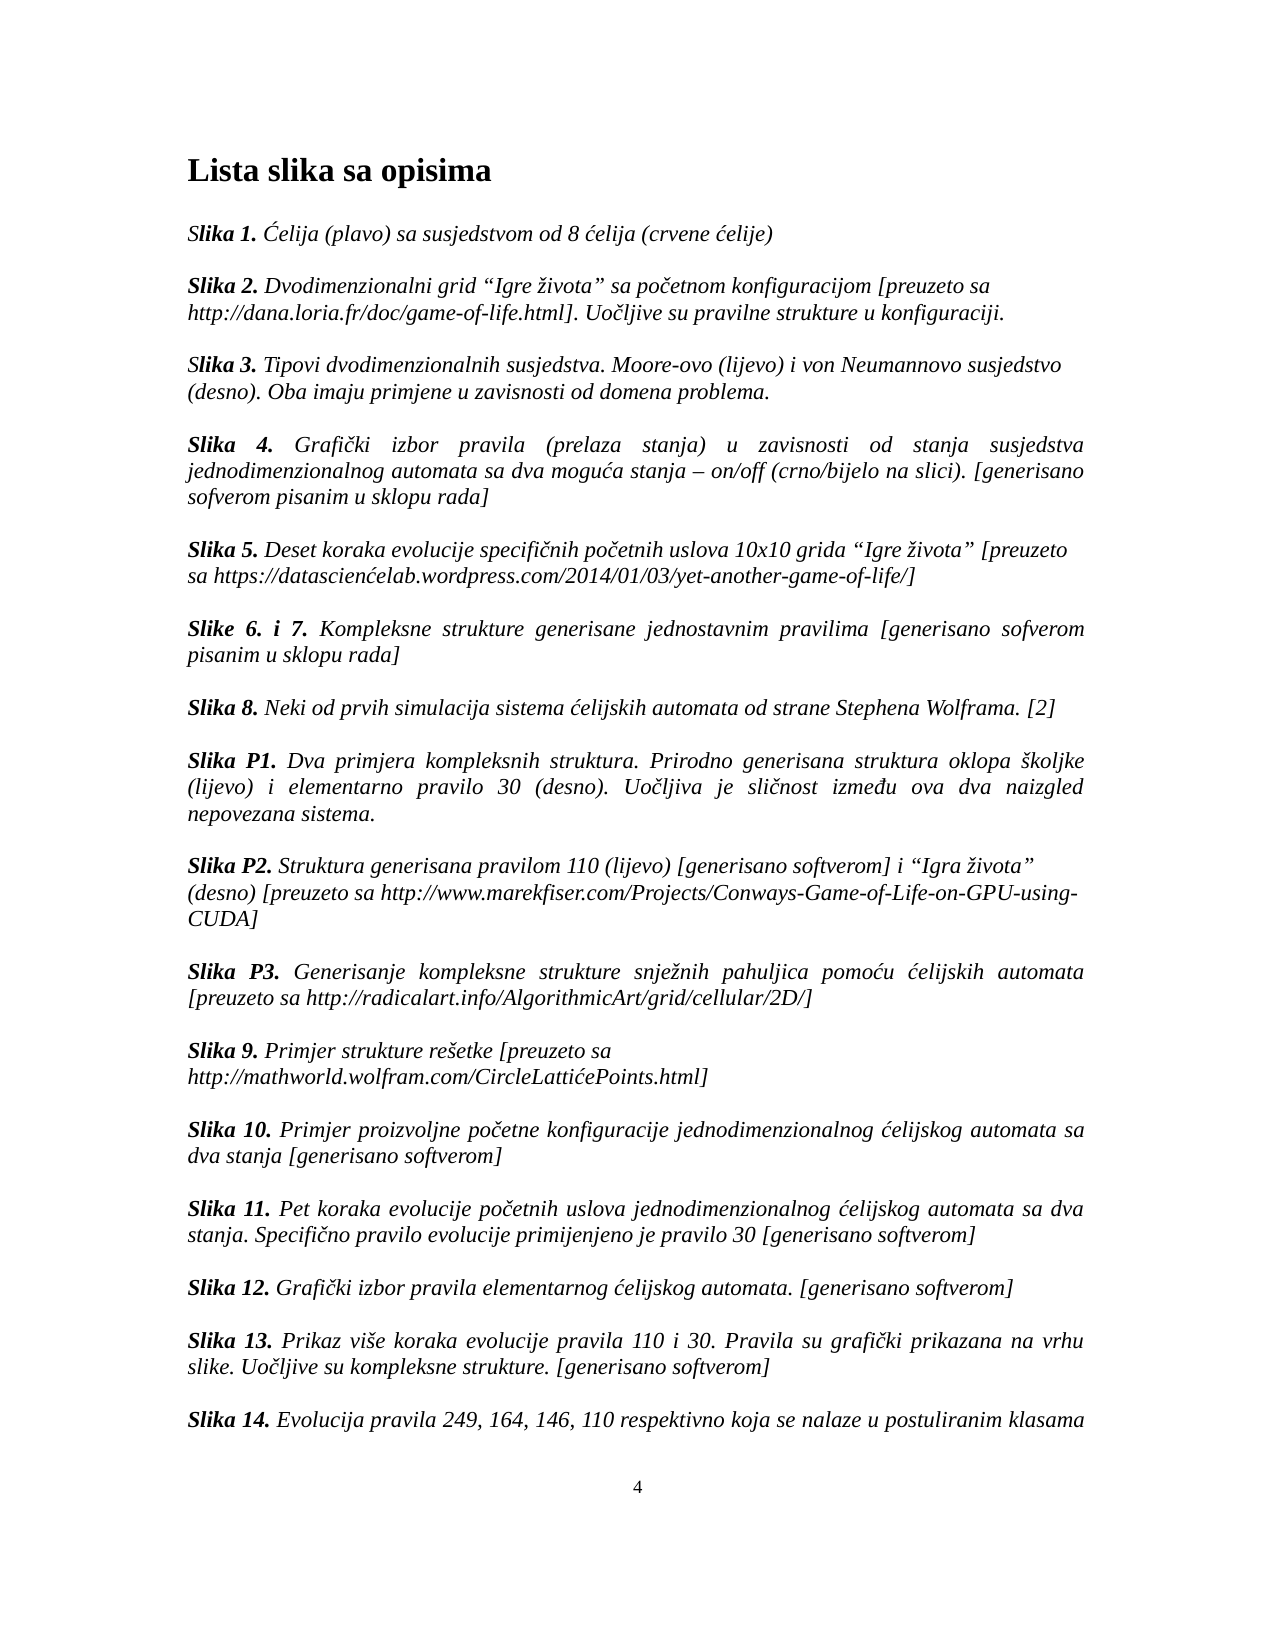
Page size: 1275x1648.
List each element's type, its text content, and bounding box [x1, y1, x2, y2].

text Slika 10. Primjer proizvoljne početne konfiguracije jednodimenzionalnog ćelijskog automata sa dva stanja [generisano softverom] [187, 1116, 1088, 1168]
subtitle Lista slika sa opisima [187, 150, 1088, 188]
text Slika 5. Deset koraka evolucije specifičnih početnih uslova 10x10 grida “Igre života” [preuzeto sa https://datascienćelab.wordpress.com/2014/01/03/yet-another-game-of-life/] [187, 536, 1088, 589]
text Slika 8. Neki od prvih simulacija sistema ćelijskih automata od strane Stephena Wolframa. [2] [187, 694, 1088, 721]
text Slike 6. i 7. Kompleksne strukture generisane jednostavnim pravilima [generisano sofverom pisanim u sklopu rada] [187, 615, 1088, 668]
text Slika 13. Prikaz više koraka evolucije pravila 110 i 30. Pravila su grafički prikazana na vrhu slike. Uočljive su kompleksne strukture. [generisano softverom] [187, 1327, 1088, 1379]
text Slika 3. Tipovi dvodimenzionalnih susjedstva. Moore-ovo (lijevo) i von Neumannovo susjedstvo (desno). Oba imaju primjene u zavisnosti od domena problema. [187, 352, 1088, 404]
text Slika P1. Dva primjera kompleksnih struktura. Prirodno generisana struktura oklopa školjke (lijevo) i elementarno pravilo 30 (desno). Uočljiva je sličnost između ova dva naizgled nepovezana sistema. [187, 747, 1088, 826]
text Slika P3. Generisanje kompleksne strukture snježnih pahuljica pomoću ćelijskih automata [preuzeto sa http://radicalart.info/AlgorithmicArt/grid/cellular/2D/] [187, 958, 1088, 1010]
text Slika 12. Grafički izbor pravila elementarnog ćelijskog automata. [generisano softverom] [187, 1274, 1088, 1300]
text Slika 11. Pet koraka evolucije početnih uslova jednodimenzionalnog ćelijskog automata sa dva stanja. Specifično pravilo evolucije primijenjeno je pravilo 30 [generisano softverom] [187, 1195, 1088, 1248]
text Slika P2. Struktura generisana pravilom 110 (lijevo) [generisano softverom] i “Igra života” (desno) [preuzeto sa http://www.marekfiser.com/Projects/Conways-Game-of-Life-on-GPU-using-CUDA] [187, 852, 1088, 931]
text Slika 9. Primjer strukture rešetke [preuzeto sa http://mathworld.wolfram.com/CircleLattićePoints.html] [187, 1037, 1088, 1089]
text Slika 1. Ćelija (plavo) sa susjedstvom od 8 ćelija (crvene ćelije) [187, 220, 1088, 246]
text Slika 14. Evolucija pravila 249, 164, 146, 110 respektivno koja se nalaze u postuliranim klasama [187, 1406, 1088, 1432]
text Slika 2. Dvodimenzionalni grid “Igre života” sa početnom konfiguracijom [preuzeto sa http://dana.loria.fr/doc/game-of-life.html]. Uočljive su pravilne strukture u konfiguraciji. [187, 272, 1088, 325]
text Slika 4. Grafički izbor pravila (prelaza stanja) u zavisnosti od stanja susjedstva jednodimenzionalnog automata sa dva moguća stanja – on/off (crno/bijelo na slici). [generisano sofverom pisanim u sklopu rada] [187, 431, 1088, 510]
